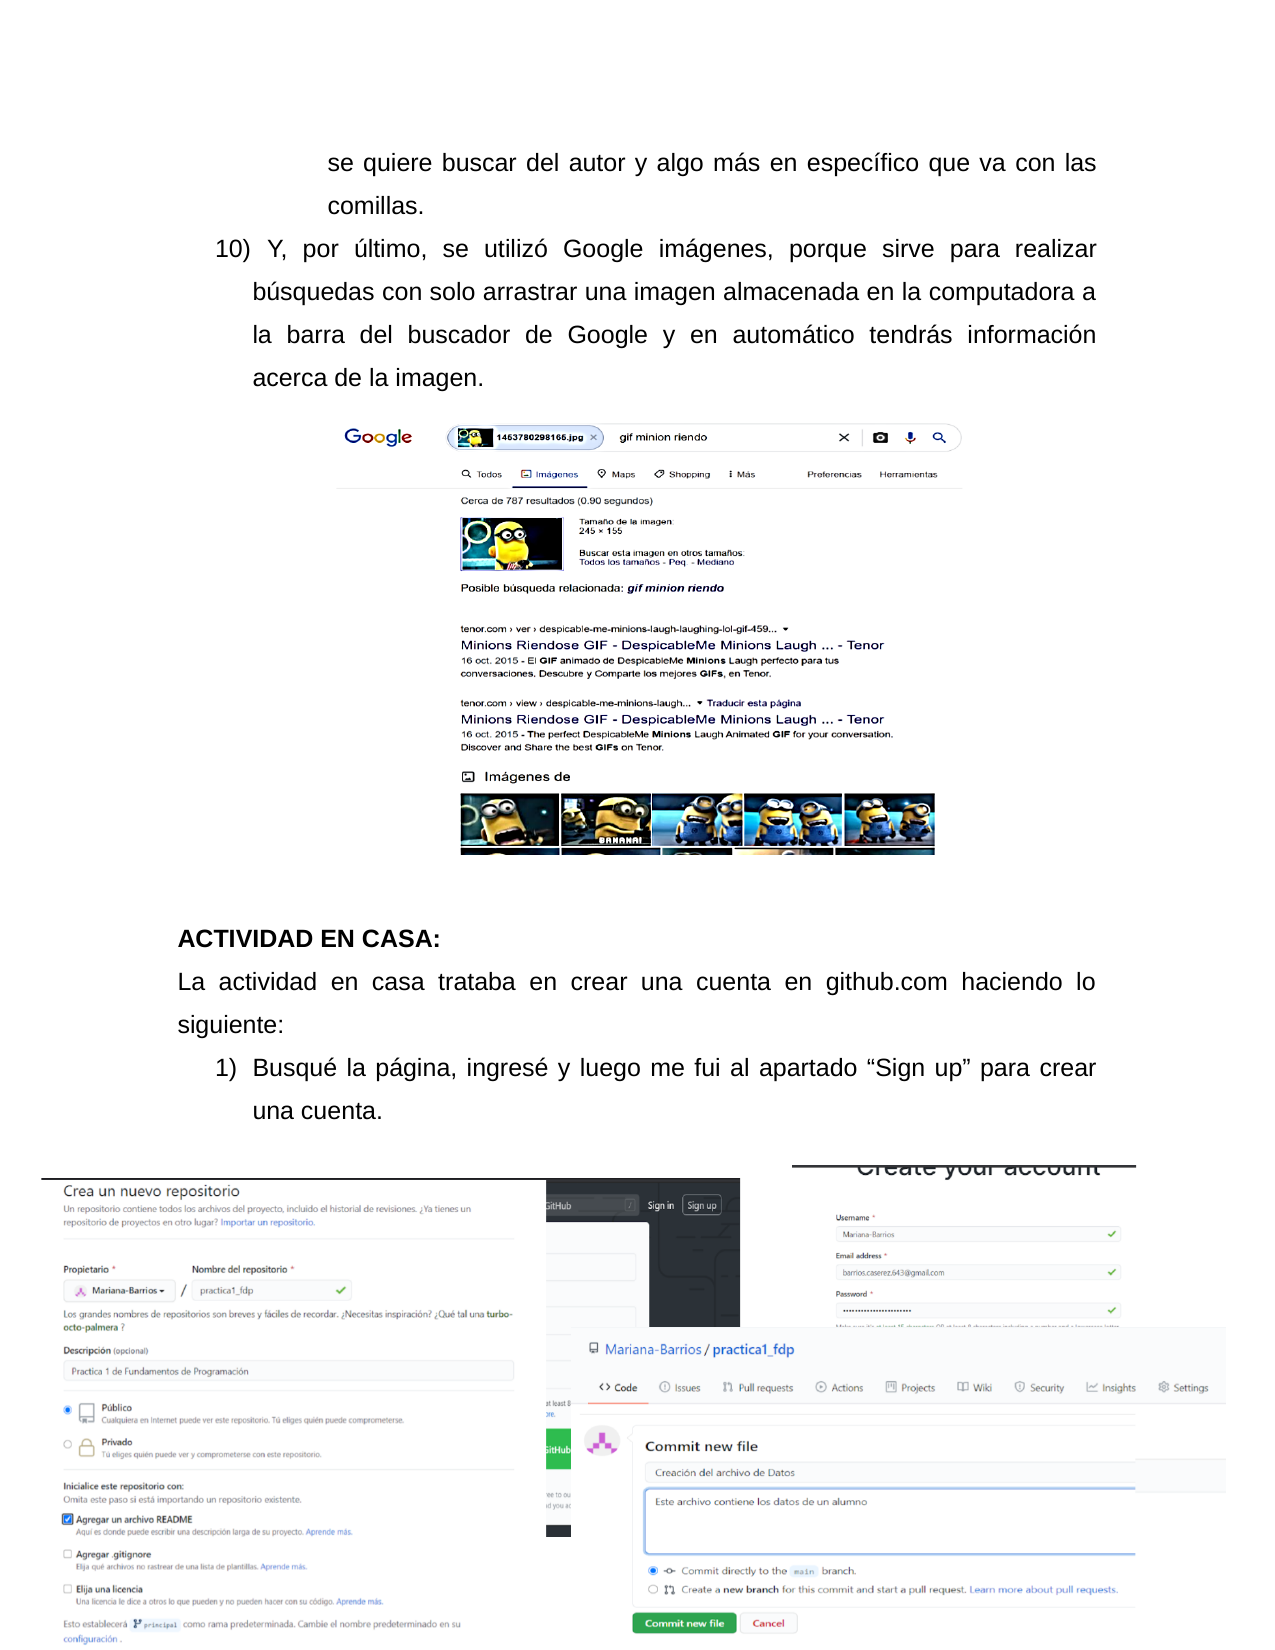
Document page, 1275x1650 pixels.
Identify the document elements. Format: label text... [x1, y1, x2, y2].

list Y, por último, se utilizó Google imágenes, porque sirve para realizar búsquedas con solo arrastrar una imagen almacenada en la computadora a la barra del buscador de Google y en automático tendrás información acerca de la imagen. [215, 234, 1098, 392]
text La actividad en casa trataba en crear una cuenta en github.com haciendo lo siguiente: [177, 967, 1098, 1039]
list Busqué la página, ingresé y luego me fui al apartado “Sign up” para crear una cuenta. [215, 1053, 1098, 1125]
text ACTIVIDAD EN CASA: [177, 924, 1098, 953]
list se quiere buscar del autor y algo más en específico que va con las comillas. [290, 148, 1098, 219]
